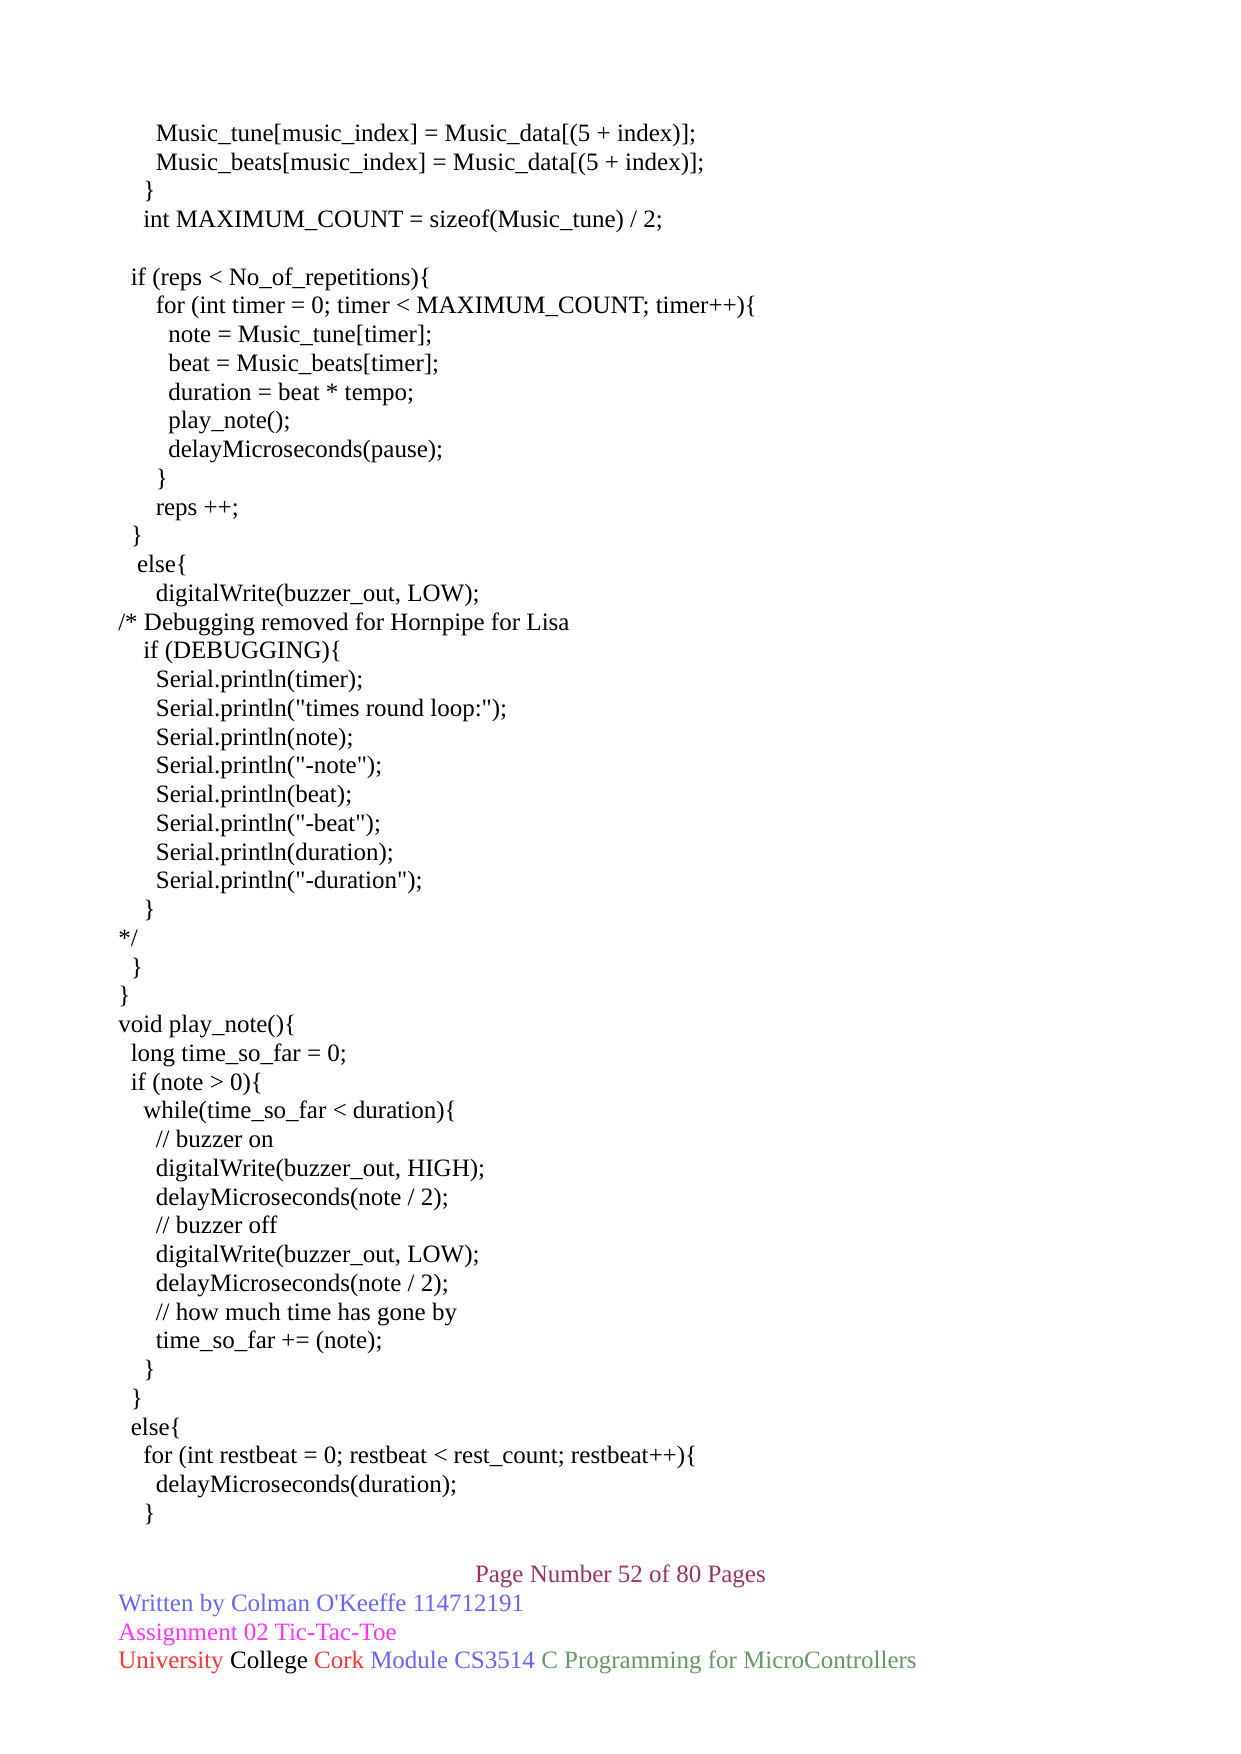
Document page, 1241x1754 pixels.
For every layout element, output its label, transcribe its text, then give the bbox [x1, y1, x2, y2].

text Music_beats[music_index] = Music_data[(5 + index)]; [118, 147, 1122, 176]
text */ [118, 923, 1122, 952]
text } [118, 1498, 1122, 1527]
text reps ++; [118, 492, 1122, 521]
text delayMicroseconds(note / 2); [118, 1182, 1122, 1211]
text else{ [118, 549, 1122, 578]
text delayMicroseconds(pause); [118, 434, 1122, 463]
text } [118, 521, 1122, 549]
text Serial.println(note); [118, 722, 1122, 751]
text while(time_so_far < duration){ [118, 1096, 1122, 1124]
text Serial.println("-note"); [118, 751, 1122, 779]
text // how much time has gone by [118, 1297, 1122, 1326]
text play_note(); [118, 406, 1122, 434]
text void play_note(){ [118, 1009, 1122, 1038]
text digitalWrite(buzzer_out, LOW); [118, 578, 1122, 607]
text } [118, 981, 1122, 1009]
text duration = beat * tempo; [118, 377, 1122, 406]
text beat = Music_beats[timer]; [118, 348, 1122, 377]
text /* Debugging removed for Hornpipe for Lisa [118, 607, 1122, 636]
text // buzzer on [118, 1124, 1122, 1153]
text } [118, 463, 1122, 492]
text int MAXIMUM_COUNT = sizeof(Music_tune) / 2; [118, 204, 1122, 233]
text if (DEBUGGING){ [118, 636, 1122, 664]
text } [118, 894, 1122, 923]
text Serial.println("times round loop:"); [118, 693, 1122, 722]
text time_so_far += (note); [118, 1326, 1122, 1354]
text long time_so_far = 0; [118, 1038, 1122, 1067]
text if (reps < No_of_repetitions){ [118, 262, 1122, 291]
text } [118, 1383, 1122, 1412]
text for (int timer = 0; timer < MAXIMUM_COUNT; timer++){ [118, 291, 1122, 319]
text delayMicroseconds(duration); [118, 1469, 1122, 1498]
text Music_tune[music_index] = Music_data[(5 + index)]; [118, 118, 1122, 147]
text Serial.println("-beat"); [118, 808, 1122, 837]
text for (int restbeat = 0; restbeat < rest_count; restbeat++){ [118, 1441, 1122, 1469]
text else{ [118, 1412, 1122, 1441]
text note = Music_tune[timer]; [118, 319, 1122, 348]
text } [118, 952, 1122, 981]
text // buzzer off [118, 1211, 1122, 1239]
text Serial.println(timer); [118, 664, 1122, 693]
text Serial.println("-duration"); [118, 866, 1122, 894]
text if (note > 0){ [118, 1067, 1122, 1096]
text Serial.println(beat); [118, 779, 1122, 808]
text } [118, 176, 1122, 204]
text delayMicroseconds(note / 2); [118, 1268, 1122, 1297]
text digitalWrite(buzzer_out, HIGH); [118, 1153, 1122, 1182]
text digitalWrite(buzzer_out, LOW); [118, 1239, 1122, 1268]
text } [118, 1354, 1122, 1383]
text Serial.println(duration); [118, 837, 1122, 866]
